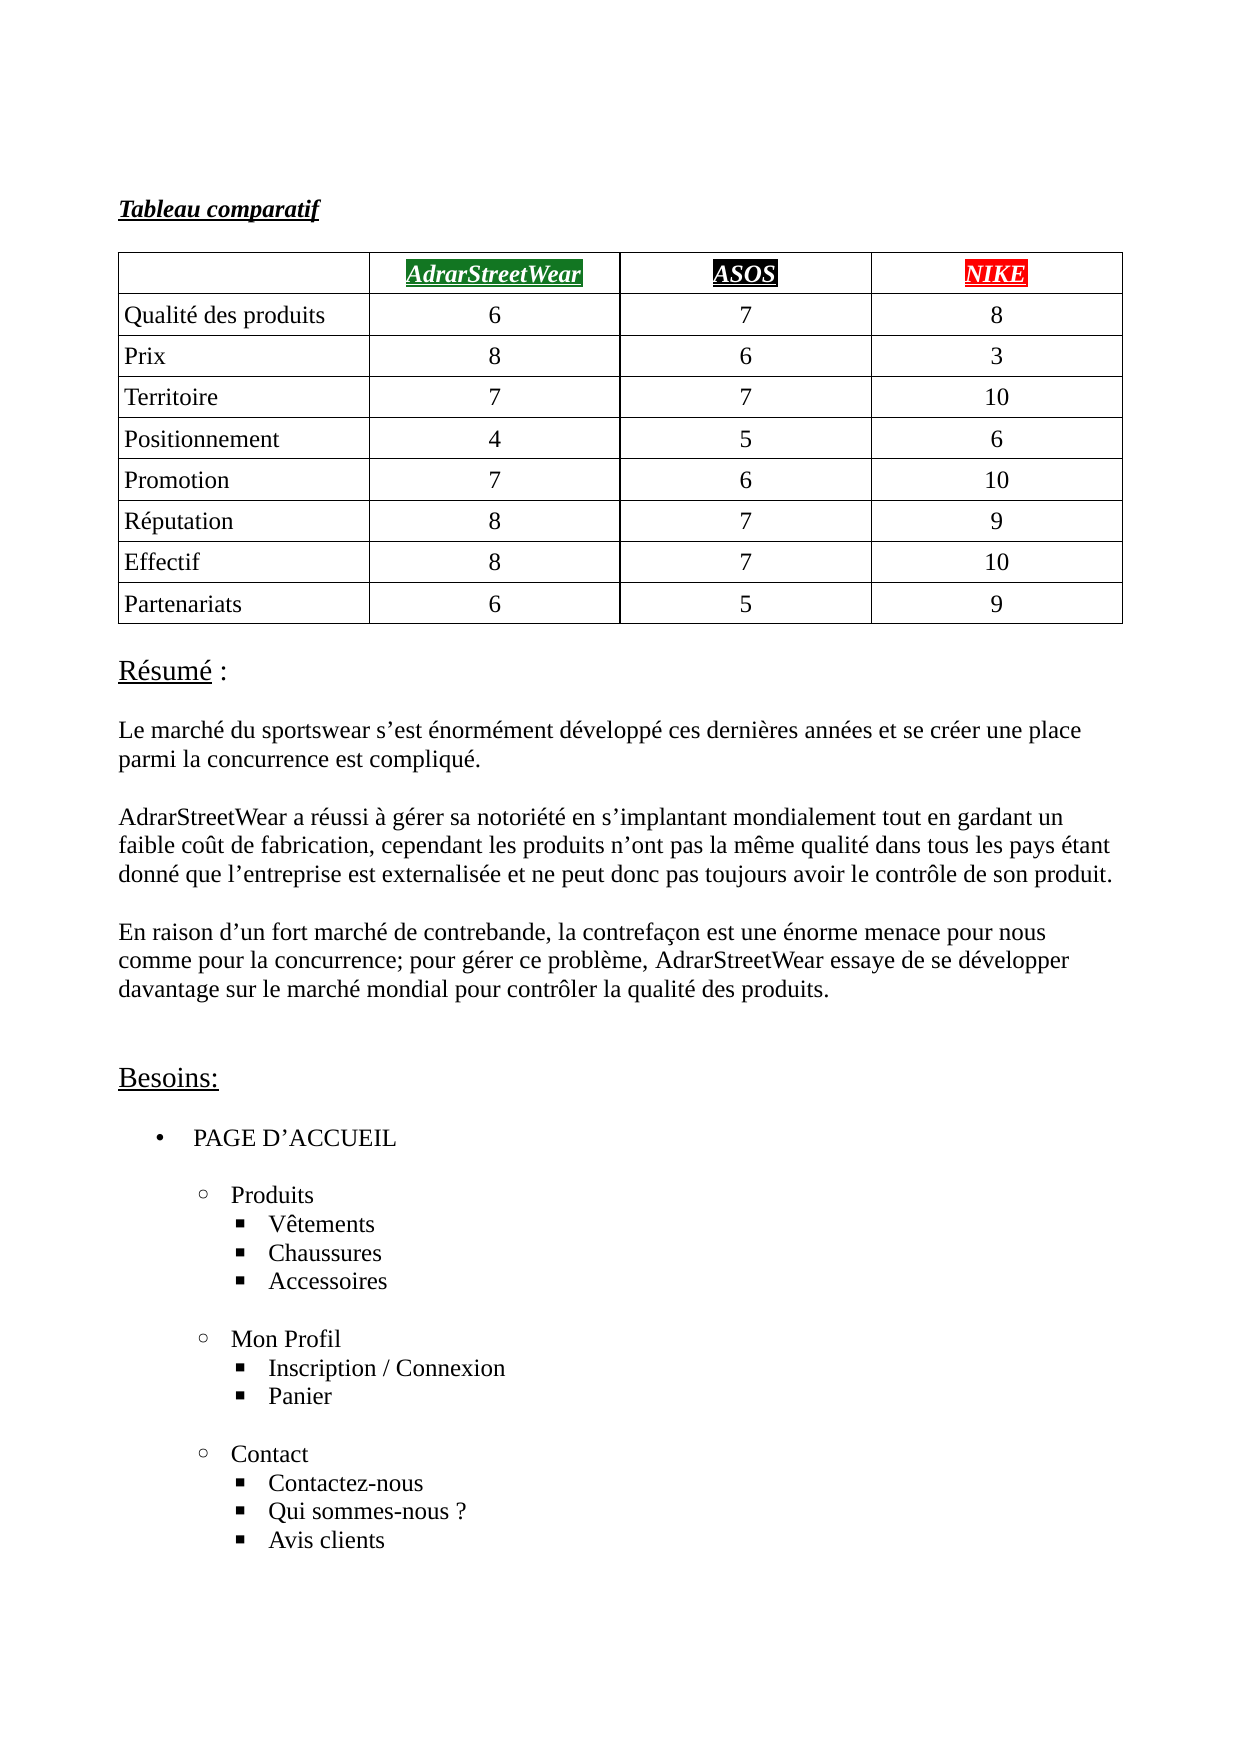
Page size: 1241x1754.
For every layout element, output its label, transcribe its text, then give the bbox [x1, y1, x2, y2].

table_header AdrarStreetWear [370, 253, 619, 293]
table_cell 6 [872, 418, 1122, 458]
table_cell Positionnement [119, 418, 369, 458]
list Contact [193, 1439, 1122, 1468]
table_cell 5 [621, 583, 871, 623]
table_cell Territoire [119, 377, 369, 417]
table_cell 8 [370, 501, 619, 541]
list Inscription / Connexion [231, 1353, 1122, 1381]
list Panier [231, 1381, 1122, 1410]
table_cell 9 [872, 501, 1122, 541]
table_cell 10 [872, 542, 1122, 582]
list PAGE D’ACCUEIL [156, 1123, 1122, 1151]
table_cell 7 [370, 459, 619, 499]
table_cell 6 [370, 294, 619, 334]
table_cell 3 [872, 336, 1122, 376]
table_cell Prix [119, 336, 369, 376]
list Chaussures [231, 1238, 1122, 1266]
table_cell 6 [370, 583, 619, 623]
table_cell 7 [621, 542, 871, 582]
table_cell 4 [370, 418, 619, 458]
text AdrarStreetWear a réussi à gérer sa notoriété en s’implantant mondialement tout en gardant un faible coût de fabrication, cependant les produits n’ont pas la même qualité dans tous les pays étant donné que l’entreprise est externalisée et ne peut donc pas toujours avoir le contrôle de son produit. [118, 773, 1122, 888]
table_cell 7 [621, 501, 871, 541]
table_header NIKE [872, 253, 1122, 293]
table_cell 10 [872, 459, 1122, 499]
list Mon Profil [193, 1324, 1122, 1353]
table_cell 6 [621, 459, 871, 499]
table_cell 8 [872, 294, 1122, 334]
list Qui sommes-nous ? [231, 1496, 1122, 1525]
text Besoins: [118, 1060, 1122, 1094]
table_cell 5 [621, 418, 871, 458]
table_cell Réputation [119, 501, 369, 541]
table_cell 7 [621, 294, 871, 334]
table_cell Promotion [119, 459, 369, 499]
table_header [119, 253, 369, 293]
table_cell 7 [621, 377, 871, 417]
text Le marché du sportswear s’est énormément développé ces dernières années et se créer une place parmi la concurrence est compliqué. [118, 715, 1122, 773]
table_cell 8 [370, 542, 619, 582]
list Avis clients [231, 1525, 1122, 1554]
list Accessoires [231, 1266, 1122, 1295]
table_cell Qualité des produits [119, 294, 369, 334]
text Résumé : [118, 653, 1122, 687]
table_cell 6 [621, 336, 871, 376]
table_header ASOS [621, 253, 871, 293]
text En raison d’un fort marché de contrebande, la contrefaçon est une énorme menace pour nous comme pour la concurrence; pour gérer ce problème, AdrarStreetWear essaye de se développer davantage sur le marché mondial pour contrôler la qualité des produits. [118, 888, 1122, 1003]
text Tableau comparatif [118, 194, 1122, 223]
table_cell Effectif [119, 542, 369, 582]
list Vêtements [231, 1209, 1122, 1238]
table_cell 8 [370, 336, 619, 376]
list Produits [193, 1180, 1122, 1209]
table_cell Partenariats [119, 583, 369, 623]
list Contactez-nous [231, 1468, 1122, 1496]
table_cell 10 [872, 377, 1122, 417]
table_cell 7 [370, 377, 619, 417]
table_cell 9 [872, 583, 1122, 623]
